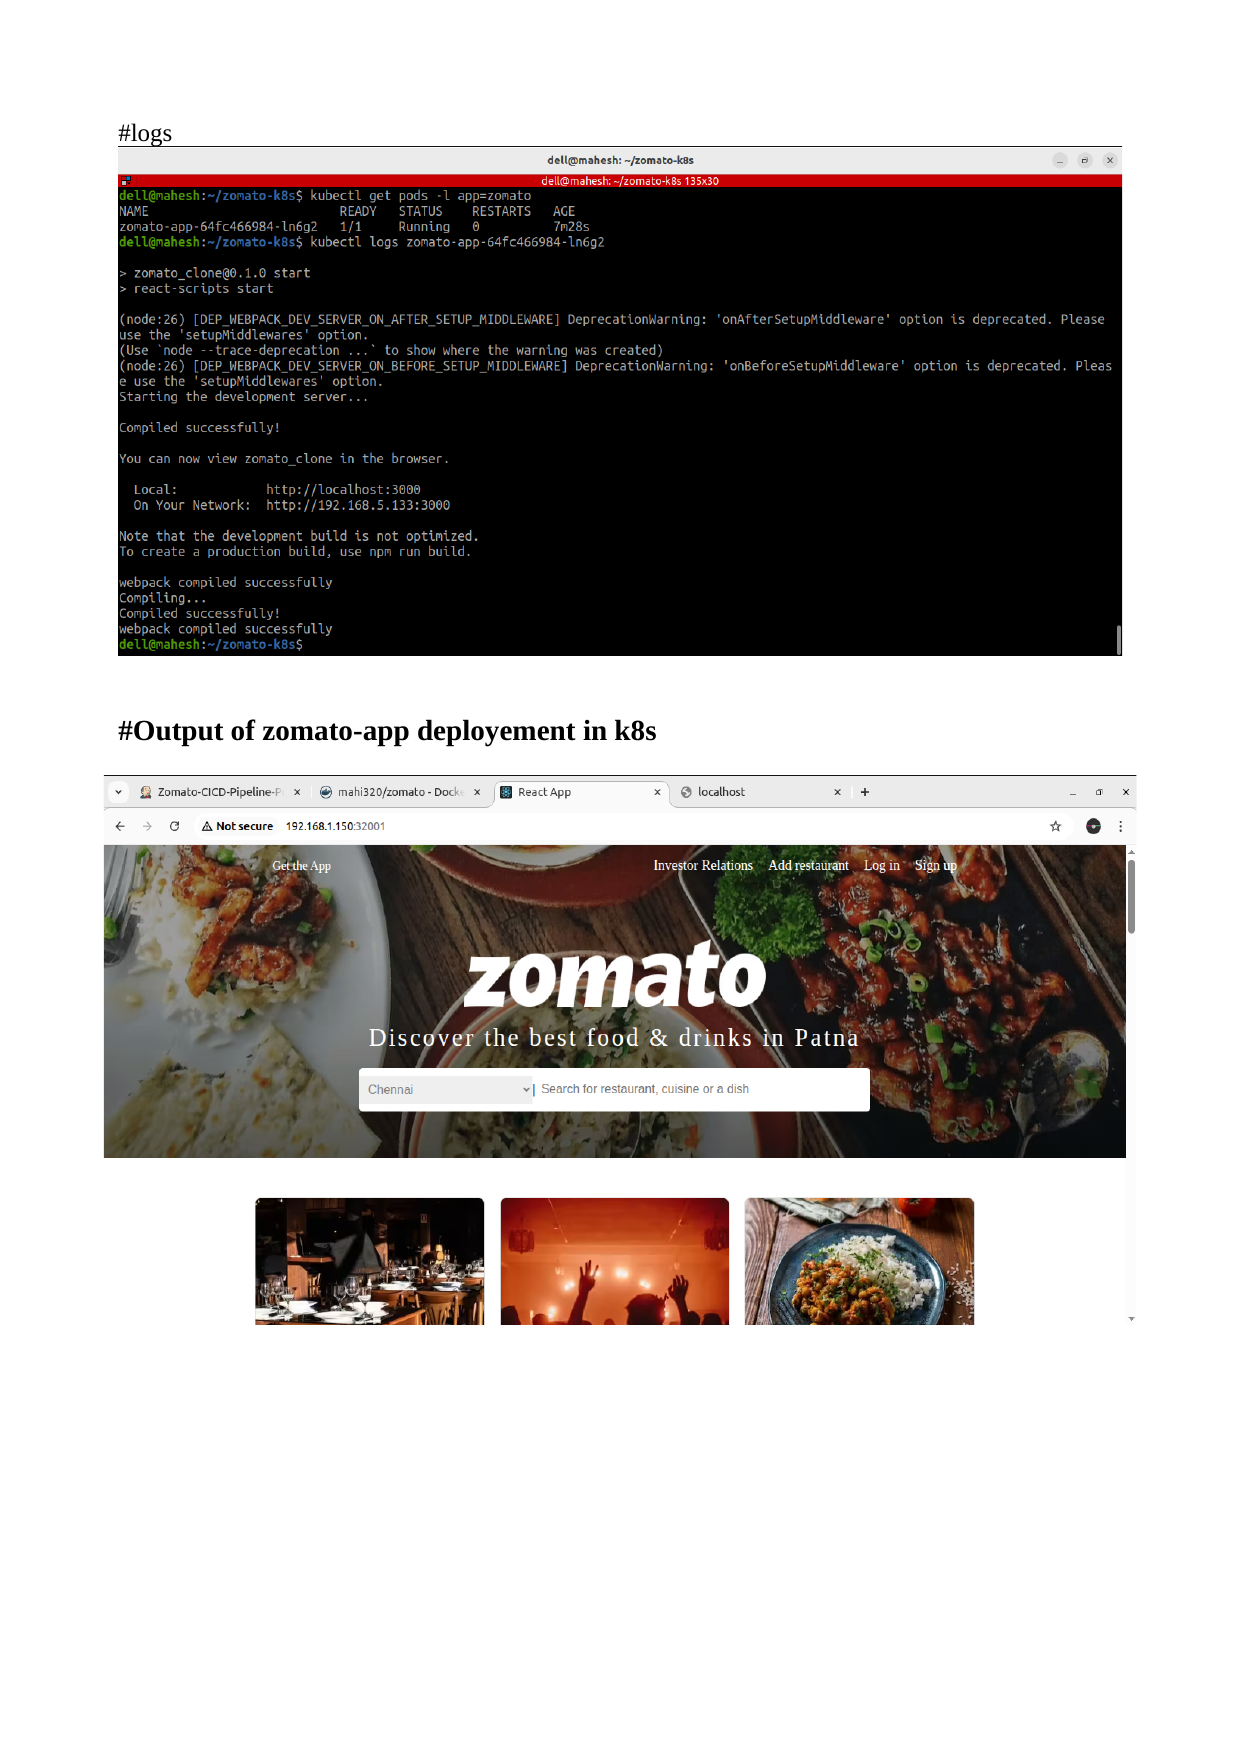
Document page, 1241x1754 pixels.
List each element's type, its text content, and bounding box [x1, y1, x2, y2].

picture [103, 775, 1137, 1325]
text #Output of zomato-app deployement in k8s [118, 713, 1122, 746]
text #logs [118, 118, 1122, 146]
picture [118, 146, 1123, 656]
